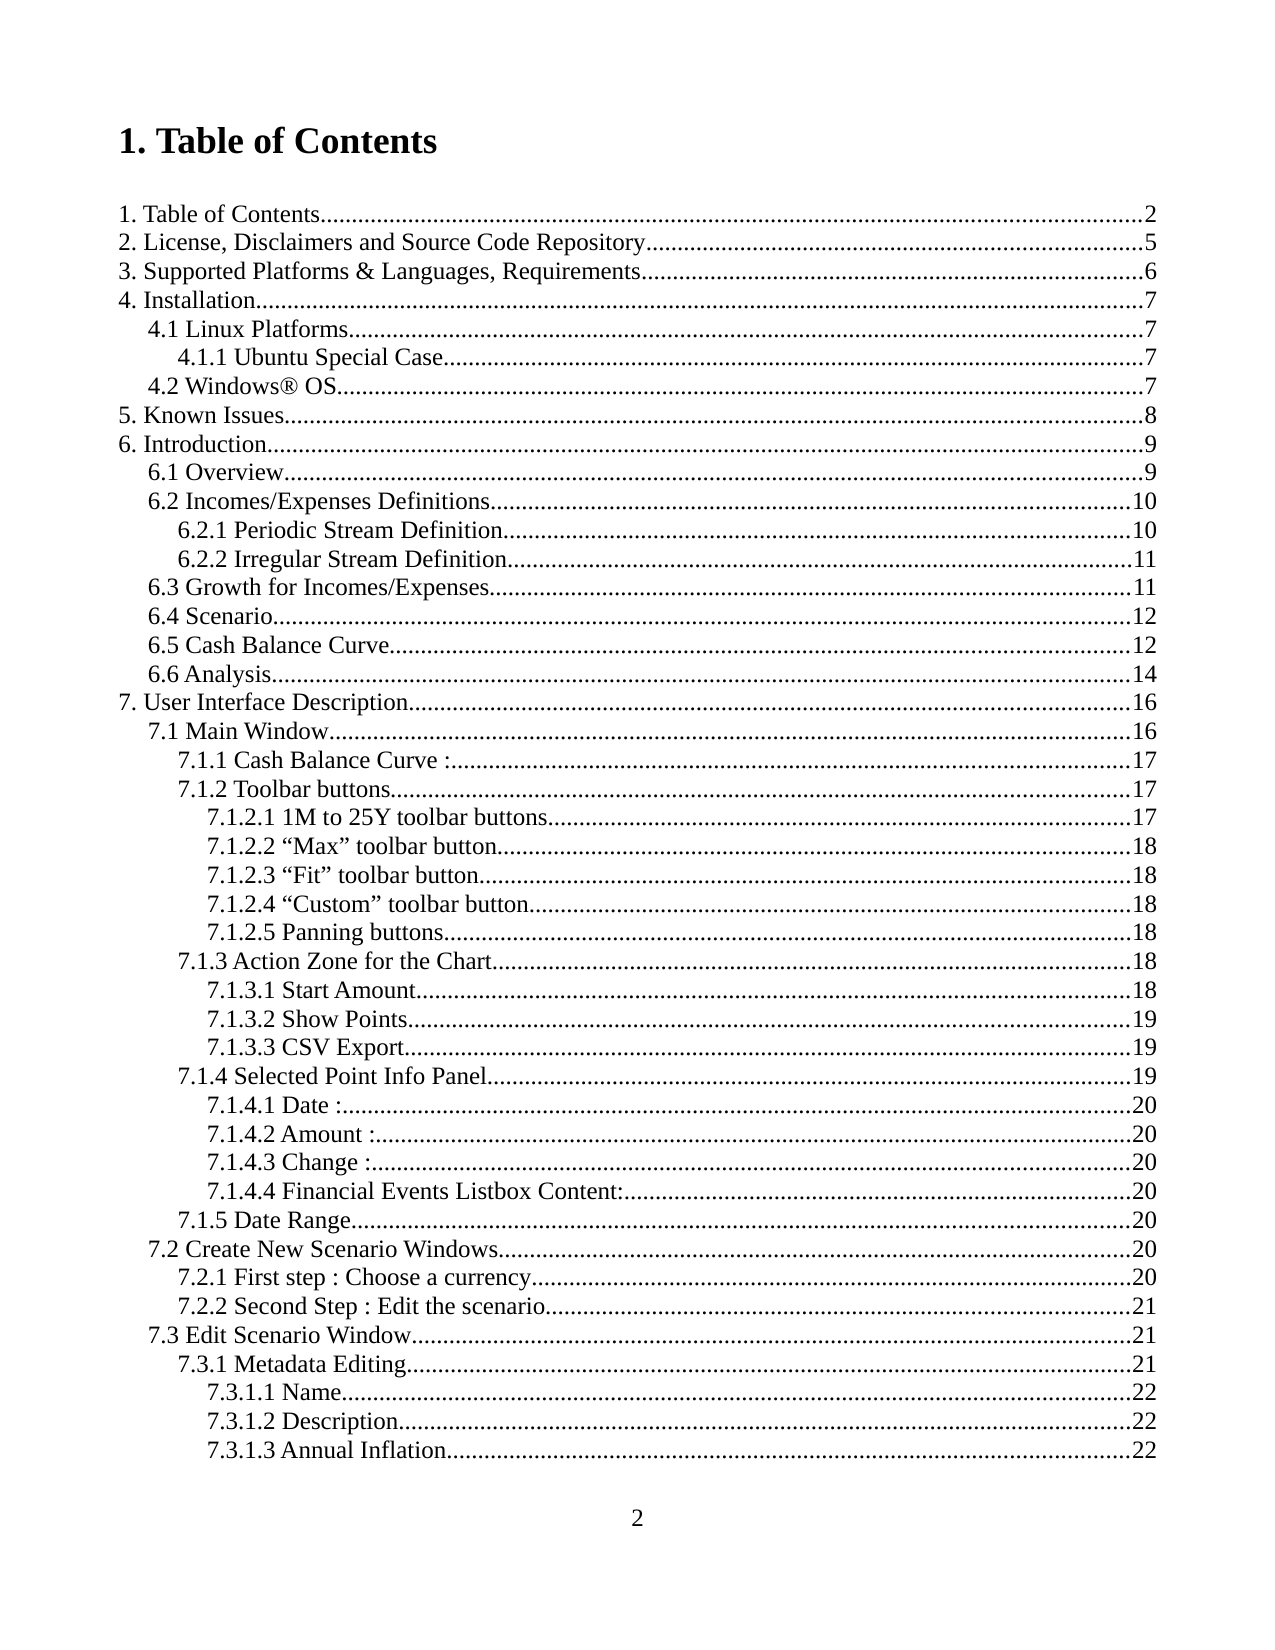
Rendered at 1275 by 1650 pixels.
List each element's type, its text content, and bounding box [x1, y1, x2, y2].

text 7.2.2 Second Step : Edit the scenario 21 [177, 1291, 1157, 1320]
text 7.1.4.2 Amount : 20 [207, 1119, 1157, 1147]
text 7.3 Edit Scenario Window 21 [148, 1320, 1157, 1349]
text 7.1.4.3 Change : 20 [207, 1147, 1157, 1176]
text 7.2.1 First step : Choose a currency 20 [177, 1262, 1157, 1291]
text 6.5 Cash Balance Curve 12 [148, 630, 1157, 659]
text 7.1.3.2 Show Points 19 [207, 1004, 1157, 1032]
text 3. Supported Platforms & Languages, Requirements 6 [118, 256, 1157, 285]
text 7.1.3.3 CSV Export 19 [207, 1032, 1157, 1061]
text 6.2.1 Periodic Stream Definition 10 [177, 515, 1157, 544]
text 7.3.1.2 Description 22 [207, 1406, 1157, 1435]
text 7.1.2.1 1M to 25Y toolbar buttons 17 [207, 802, 1157, 831]
text 7. User Interface Description 16 [118, 687, 1157, 716]
text 6.6 Analysis 14 [148, 659, 1157, 687]
text 7.1.2.5 Panning buttons 18 [207, 917, 1157, 946]
text 1. Table of Contents 2 [118, 199, 1157, 227]
text 7.1.5 Date Range 20 [177, 1205, 1157, 1234]
text 7.1.1 Cash Balance Curve : 17 [177, 745, 1157, 774]
text 6.2 Incomes/Expenses Definitions 10 [148, 486, 1157, 515]
text 7.3.1.3 Annual Inflation 22 [207, 1435, 1157, 1464]
text 4.1.1 Ubuntu Special Case 7 [177, 342, 1157, 371]
text 6.3 Growth for Incomes/Expenses 11 [148, 572, 1157, 601]
text 7.1.2 Toolbar buttons 17 [177, 774, 1157, 802]
text 7.1.2.3 “Fit” toolbar button 18 [207, 860, 1157, 889]
text 7.3.1.1 Name 22 [207, 1377, 1157, 1406]
text 6.1 Overview 9 [148, 457, 1157, 486]
text 6. Introduction 9 [118, 429, 1157, 457]
text 7.1.3 Action Zone for the Chart 18 [177, 946, 1157, 975]
text 7.1.2.4 “Custom” toolbar button 18 [207, 889, 1157, 917]
text 5. Known Issues 8 [118, 400, 1157, 429]
text 7.1.4.4 Financial Events Listbox Content: 20 [207, 1176, 1157, 1205]
text 2. License, Disclaimers and Source Code Repository 5 [118, 227, 1157, 256]
text 7.1.2.2 “Max” toolbar button 18 [207, 831, 1157, 860]
text 4. Installation 7 [118, 285, 1157, 314]
text 7.1.4 Selected Point Info Panel 19 [177, 1061, 1157, 1090]
text 7.1 Main Window 16 [148, 716, 1157, 745]
text 7.2 Create New Scenario Windows 20 [148, 1234, 1157, 1262]
text 7.1.4.1 Date : 20 [207, 1090, 1157, 1119]
subtitle Table of Contents [118, 118, 1157, 161]
text 6.4 Scenario 12 [148, 601, 1157, 630]
text 7.3.1 Metadata Editing 21 [177, 1349, 1157, 1377]
text 4.1 Linux Platforms 7 [148, 314, 1157, 342]
text 7.1.3.1 Start Amount 18 [207, 975, 1157, 1004]
text 6.2.2 Irregular Stream Definition 11 [177, 544, 1157, 572]
text 4.2 Windows® OS 7 [148, 371, 1157, 400]
